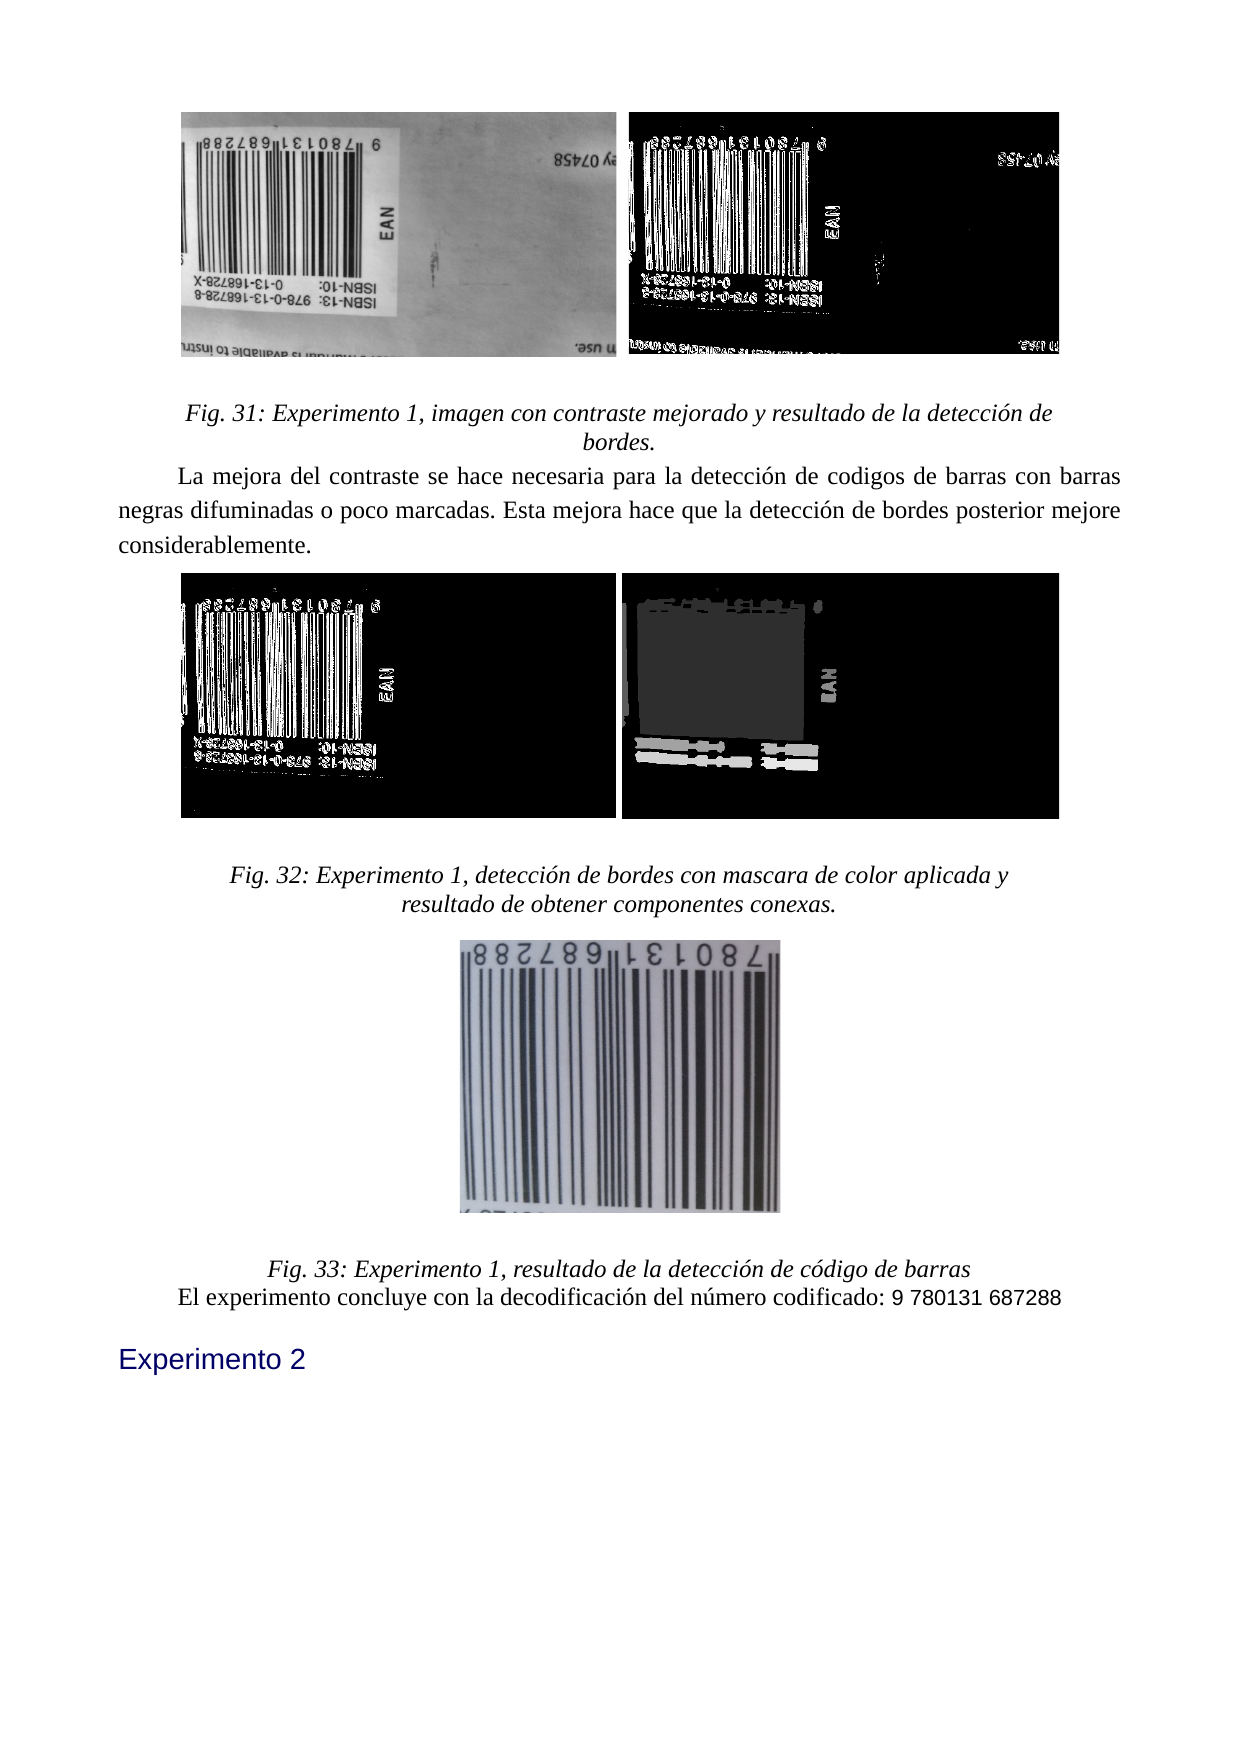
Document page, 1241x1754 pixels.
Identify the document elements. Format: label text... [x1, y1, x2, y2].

text La mejora del contraste se hace necesaria para la detección de codigos de barras con barras negras difuminadas o poco marcadas. Esta mejora hace que la detección de bordes posterior mejore considerablemente. [118, 112, 1122, 559]
text El experimento concluye con la decodificación del número codificado: 9 780131 687288 [118, 573, 1122, 1311]
picture [181, 112, 617, 357]
picture [622, 573, 1060, 819]
text Fig. 31: Experimento 1, imagen con contraste mejorado y resultado de la detección de bordes. [181, 398, 1059, 455]
picture [181, 573, 616, 818]
subtitle Experimento 2 [118, 1342, 1122, 1376]
picture [459, 940, 781, 1213]
text Fig. 32: Experimento 1, detección de bordes con mascara de color aplicada y resultado de obtener componentes conexas. [181, 860, 1059, 918]
picture [628, 112, 1060, 354]
text Fig. 33: Experimento 1, resultado de la detección de código de barras [181, 1254, 1059, 1282]
